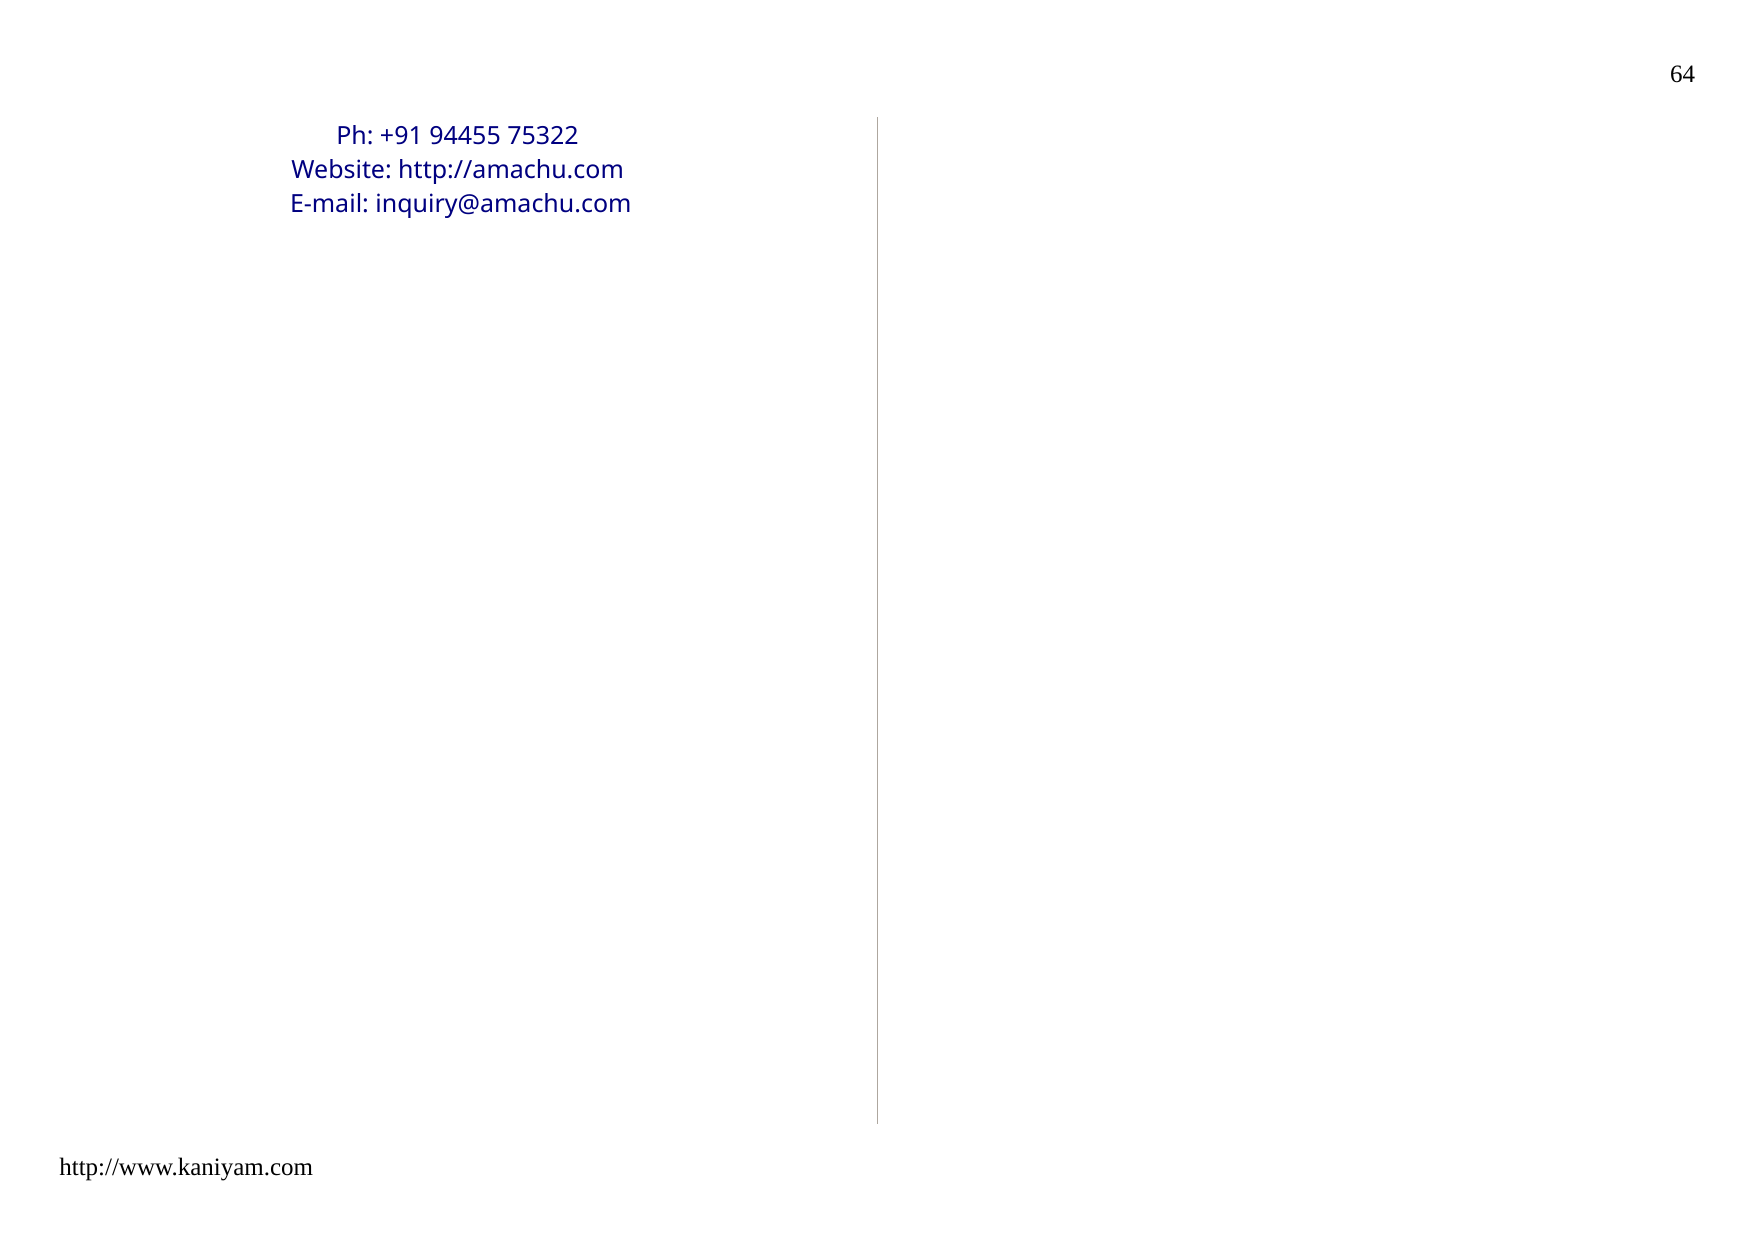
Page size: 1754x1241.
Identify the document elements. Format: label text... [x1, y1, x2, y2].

subtitle E-mail: inquiry@amachu.com [59, 185, 862, 219]
subtitle Ph: +91 94455 75322 [59, 117, 862, 151]
subtitle Website: http://amachu.com [59, 151, 862, 185]
